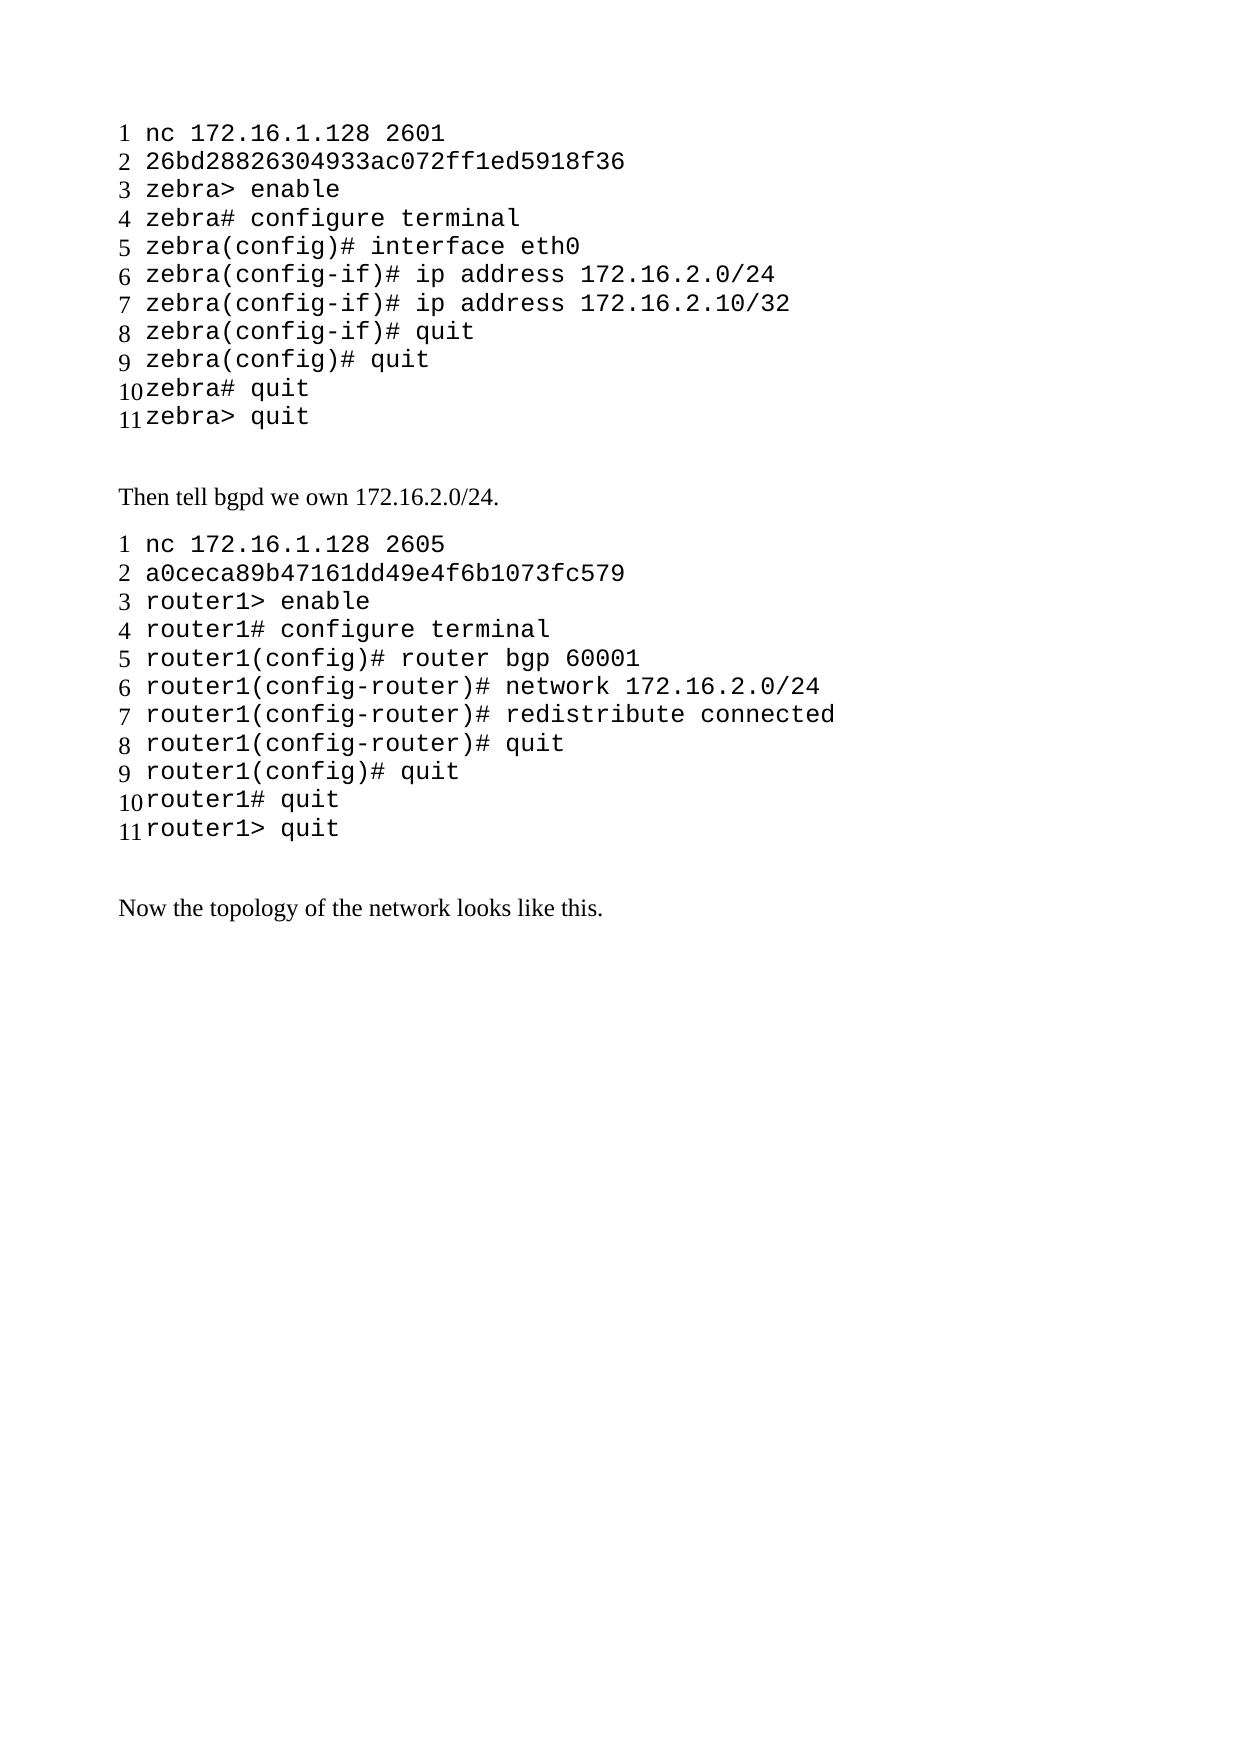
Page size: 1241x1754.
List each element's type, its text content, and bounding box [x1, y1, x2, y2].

table_header nc 172.16.1.128 2601 26bd28826304933ac072ff1ed5918f36 zebra> enable zebra# configure terminal zebra(config)# interface eth0 zebra(config-if)# ip address 172.16.2.0/24 zebra(config-if)# ip address 172.16.2.10/32 zebra(config-if)# quit zebra(config)# quit zebra# quit zebra> quit [145, 118, 799, 434]
table_header 1 2 3 4 5 6 7 8 9 10 11 [118, 530, 145, 846]
table_header nc 172.16.1.128 2605 a0ceca89b47161dd49e4f6b1073fc579 router1> enable router1# configure terminal router1(config)# router bgp 60001 router1(config-router)# network 172.16.2.0/24 router1(config-router)# redistribute connected router1(config-router)# quit router1(config)# quit router1# quit router1> quit [145, 530, 842, 846]
table_header 1 2 3 4 5 6 7 8 9 10 11 [118, 118, 145, 434]
text Now the topology of the network looks like this. [118, 893, 1122, 922]
text Then tell bgpd we own 172.16.2.0/24. [118, 482, 1122, 511]
